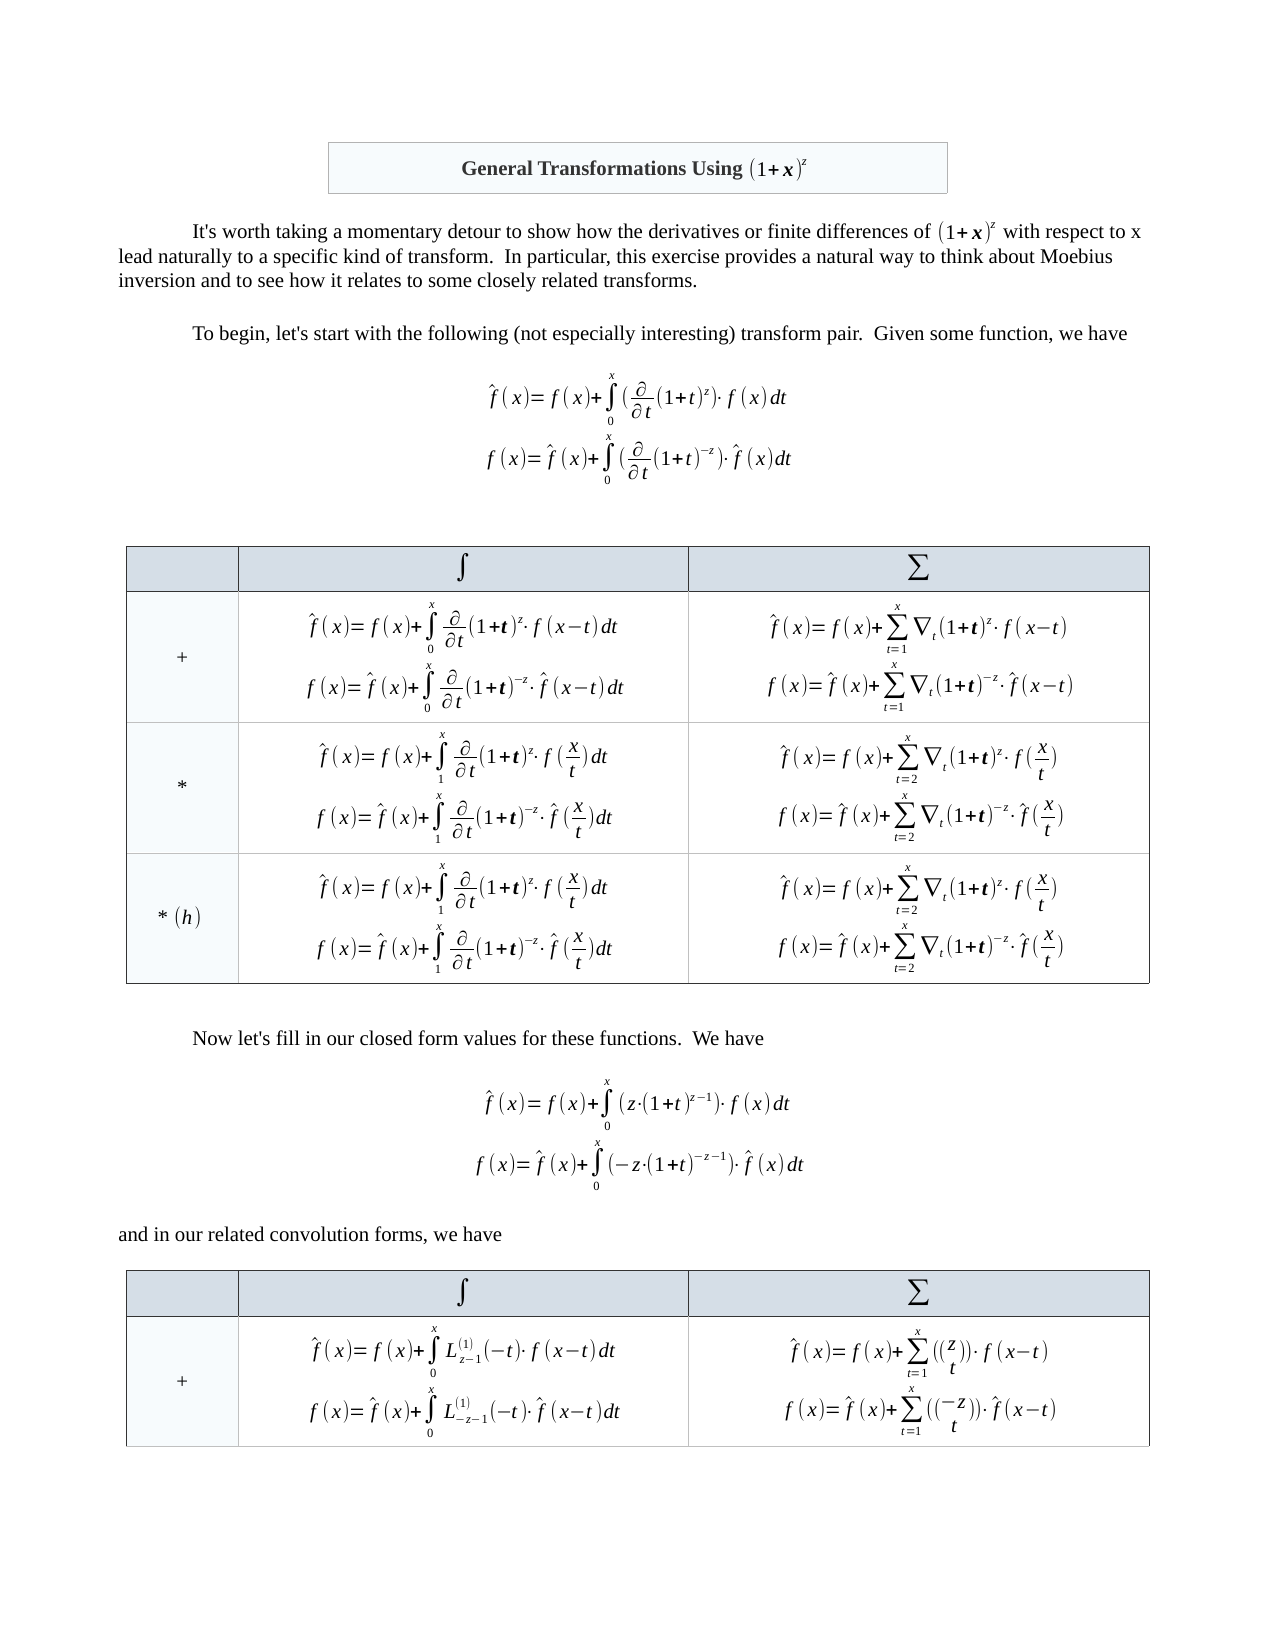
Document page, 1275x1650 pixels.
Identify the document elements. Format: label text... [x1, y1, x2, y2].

table_cell [239, 1317, 688, 1446]
table_cell [239, 592, 688, 722]
table_cell [689, 854, 1149, 983]
text It's worth taking a momentary detour to show how the derivatives or finite differences ofwith respect to x lead naturally to a specific kind of transform. In particular, this exercise provides a natural way to think about Moebius inversion and to see how it relates to some closely related transforms. [118, 217, 1157, 292]
table_cell * [127, 723, 238, 852]
text To begin, let's start with the following (not especially interesting) transform pair. Given some function, we have [118, 321, 1157, 344]
table_header [127, 547, 238, 591]
table_header [127, 1271, 238, 1316]
text Now let's fill in our closed form values for these functions. We have [118, 1026, 1157, 1050]
table_cell [239, 854, 688, 983]
table_header [689, 1271, 1149, 1316]
table_header [239, 1271, 688, 1316]
table_cell [239, 723, 688, 852]
text and in our related convolution forms, we have [118, 1222, 1157, 1246]
table_cell [689, 1317, 1149, 1446]
table_cell * [127, 854, 238, 983]
table_cell + [127, 1317, 238, 1446]
table_cell [689, 592, 1149, 722]
table_cell [689, 723, 1149, 852]
table_header [239, 547, 688, 591]
table_header [689, 547, 1149, 591]
text General Transformations Using [329, 143, 947, 193]
table_cell + [127, 592, 238, 722]
